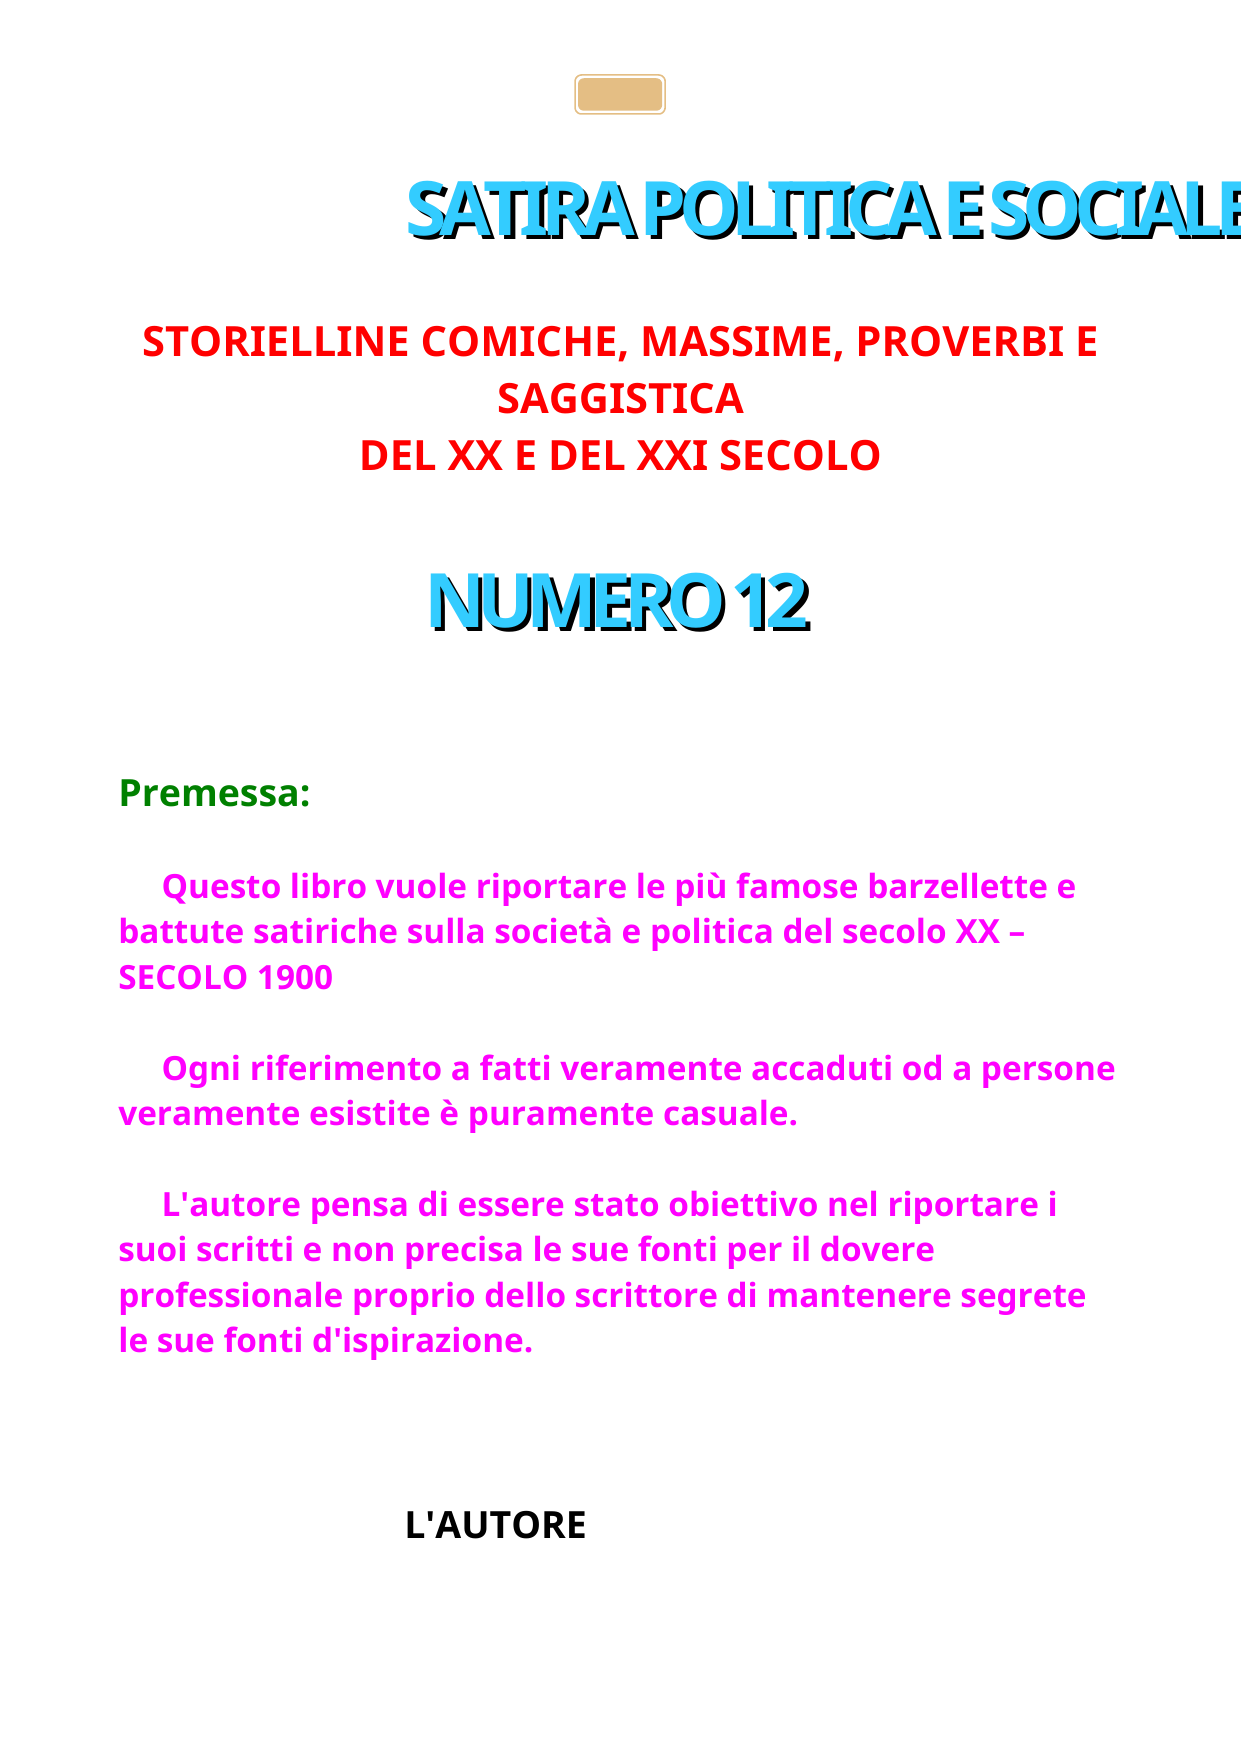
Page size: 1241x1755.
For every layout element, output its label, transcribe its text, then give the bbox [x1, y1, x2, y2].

text DEL XX E DEL XXI SECOLO [118, 426, 1122, 483]
text Questo libro vuole riportare le più famose barzellette e battute satiriche sulla società e politica del secolo XX – SECOLO 1900 [118, 863, 1122, 999]
text Ogni riferimento a fatti veramente accaduti od a persone veramente esistite è puramente casuale. [118, 1044, 1122, 1135]
text Premessa: [118, 766, 1122, 817]
text L'AUTORE [118, 1498, 1122, 1549]
text SATIRA POLITICA E SOCIALE [133, 155, 1240, 248]
text STORIELLINE COMICHE, MASSIME, PROVERBI E SAGGISTICA [118, 312, 1122, 426]
text NUMERO 12 [326, 547, 914, 640]
text L'autore pensa di essere stato obiettivo nel riportare i suoi scritti e non precisa le sue fonti per il dovere professionale proprio dello scrittore di mantenere segrete le sue fonti d'ispirazione. [118, 1181, 1122, 1362]
